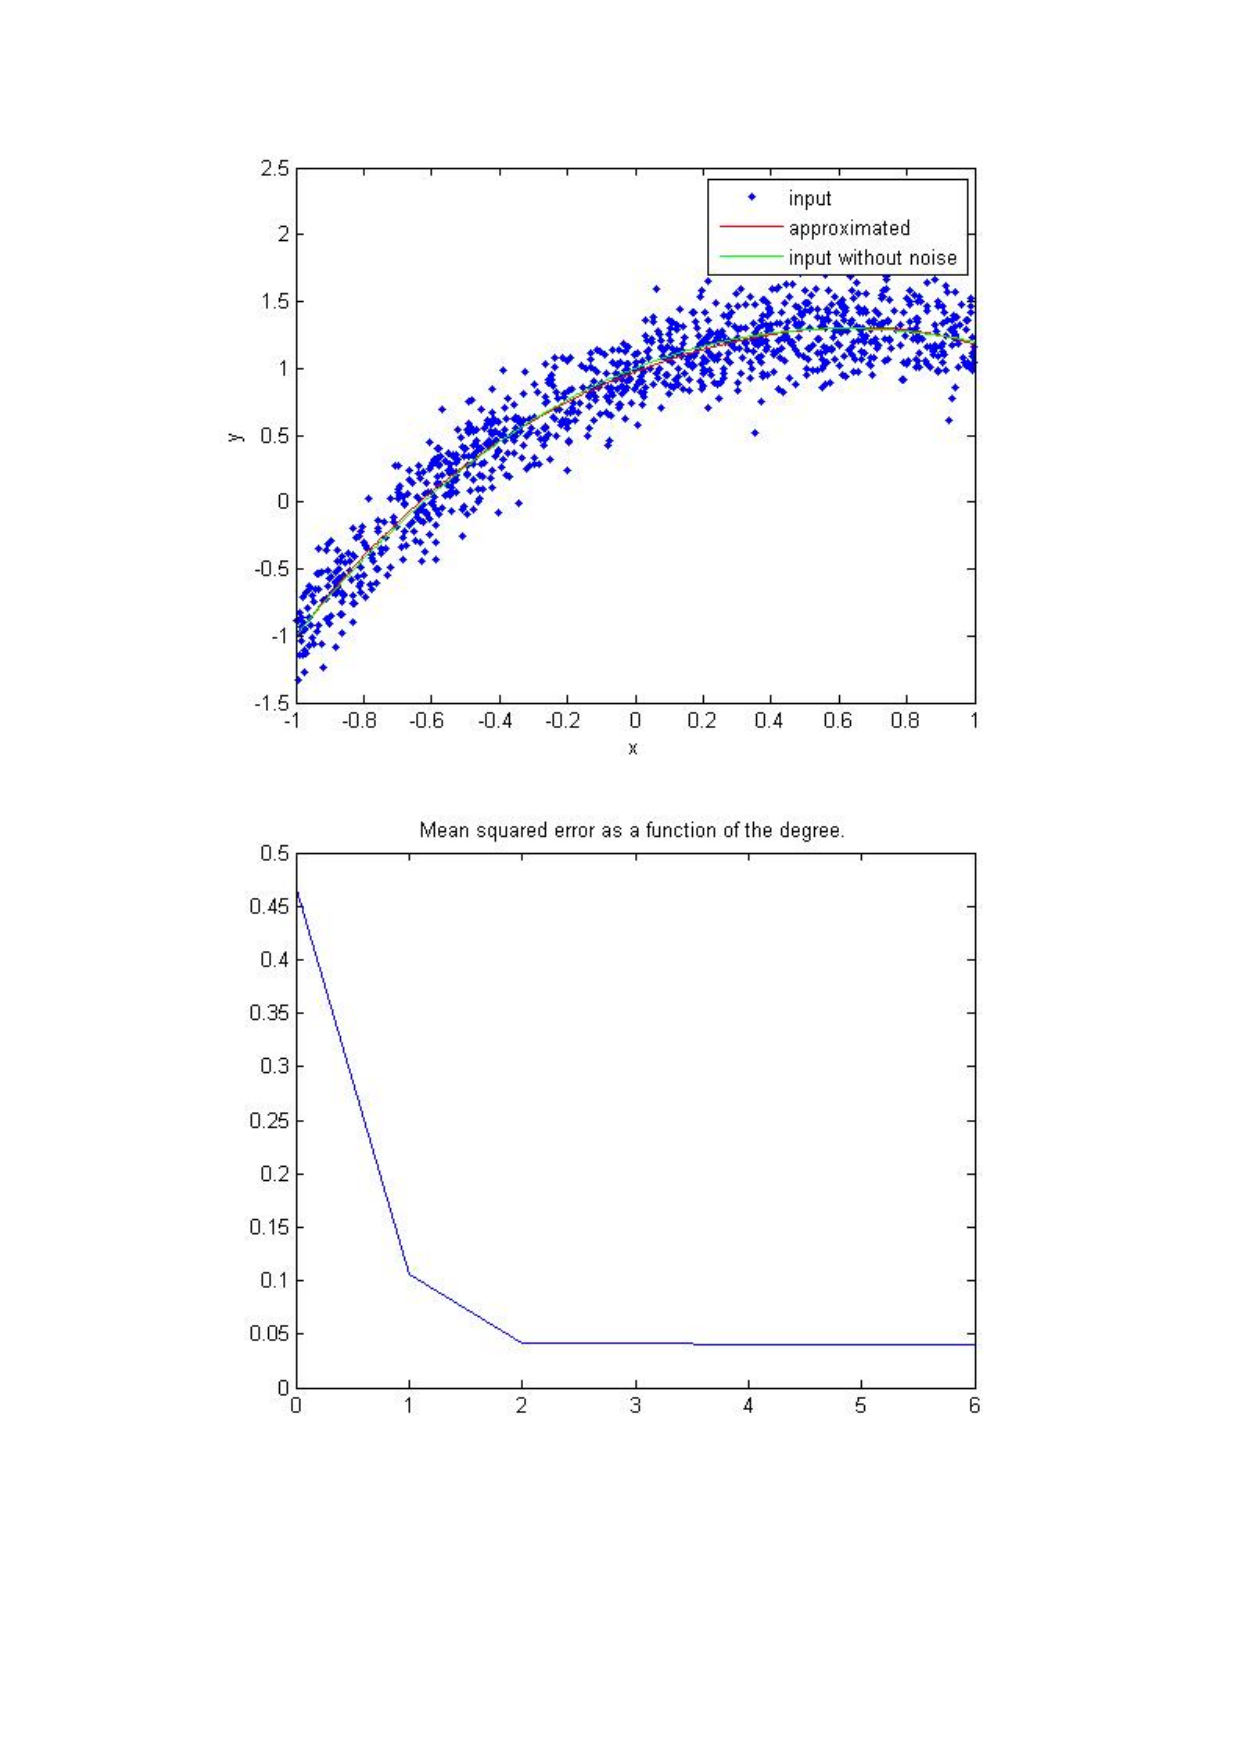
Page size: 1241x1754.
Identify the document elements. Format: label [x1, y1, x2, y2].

picture [182, 118, 1058, 775]
picture [182, 803, 1058, 1460]
